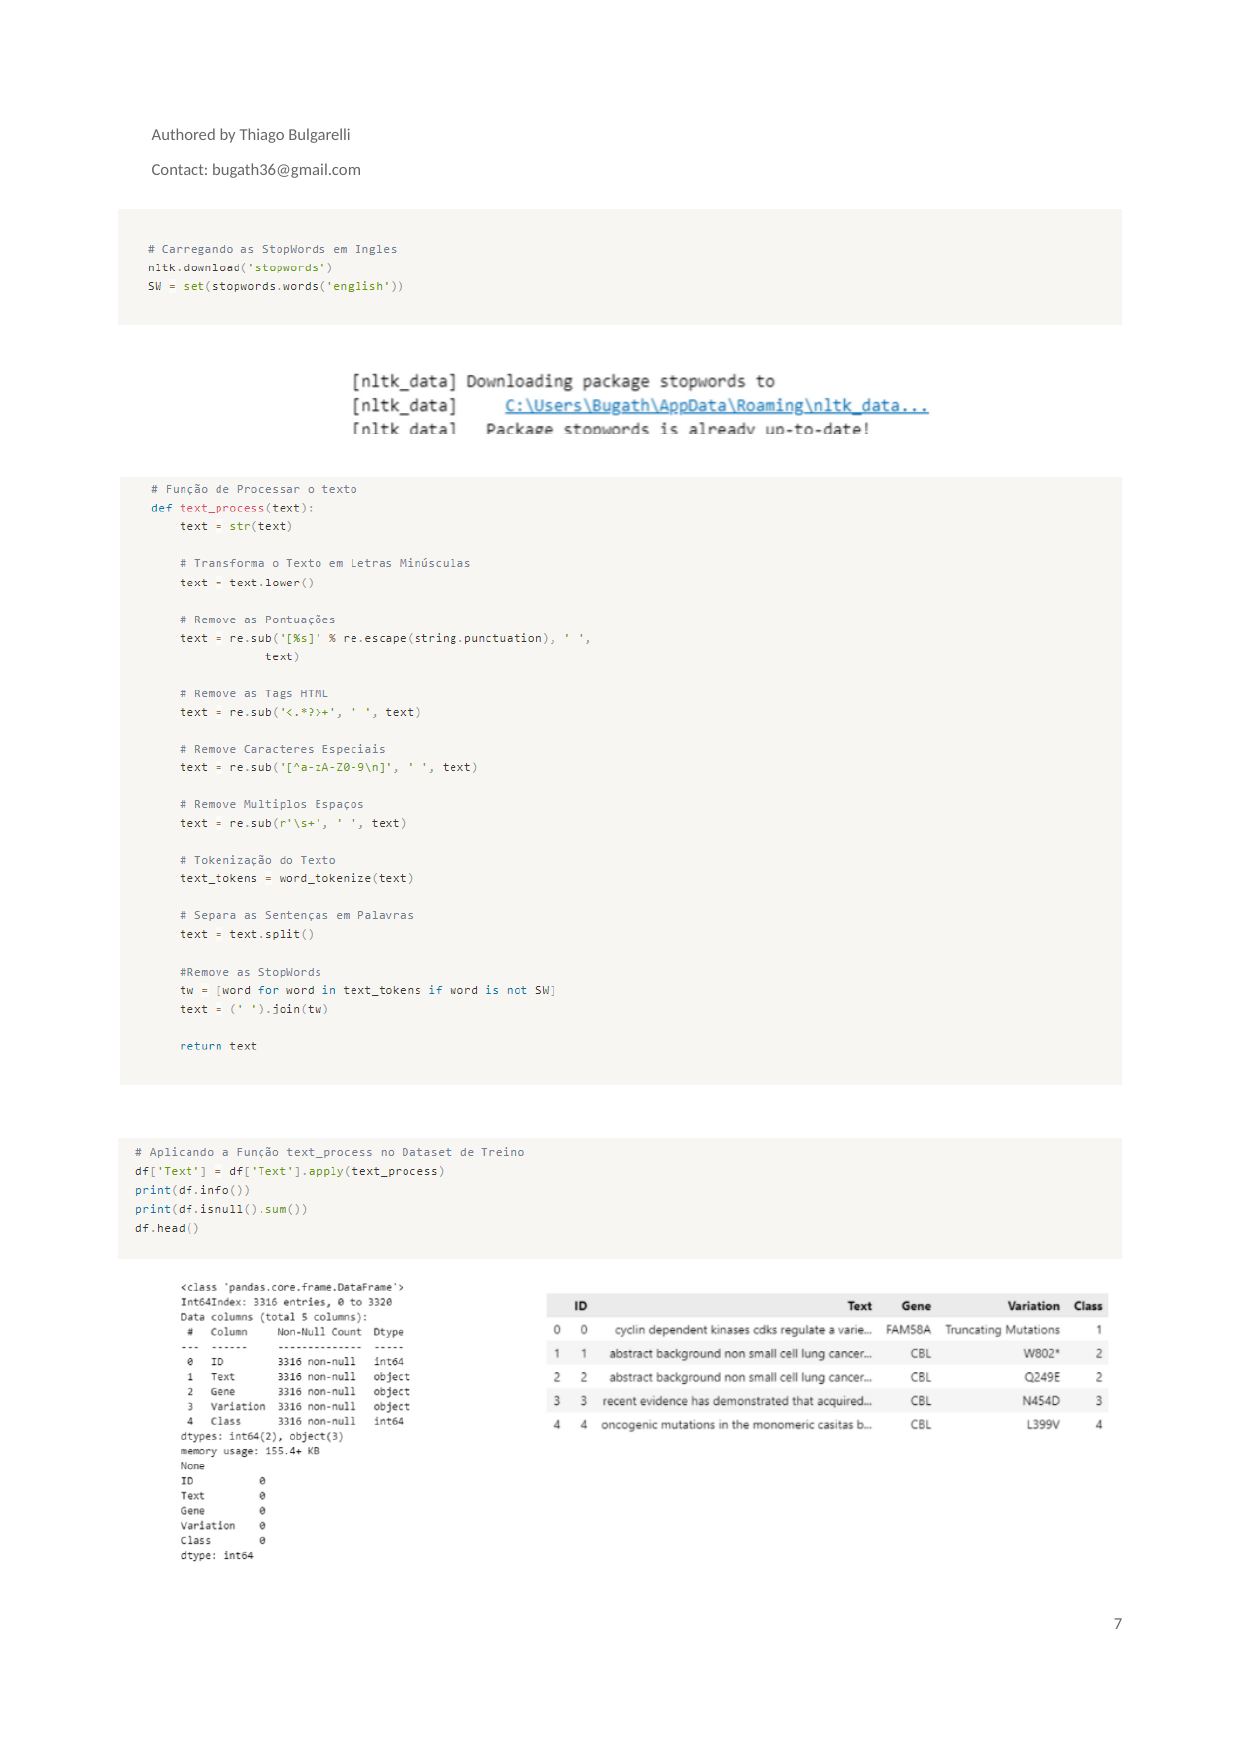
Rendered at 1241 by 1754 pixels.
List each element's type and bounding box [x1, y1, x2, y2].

picture [997, 1269, 1109, 1467]
picture [118, 1138, 1123, 1259]
picture [118, 209, 1123, 325]
picture [118, 477, 1123, 1085]
